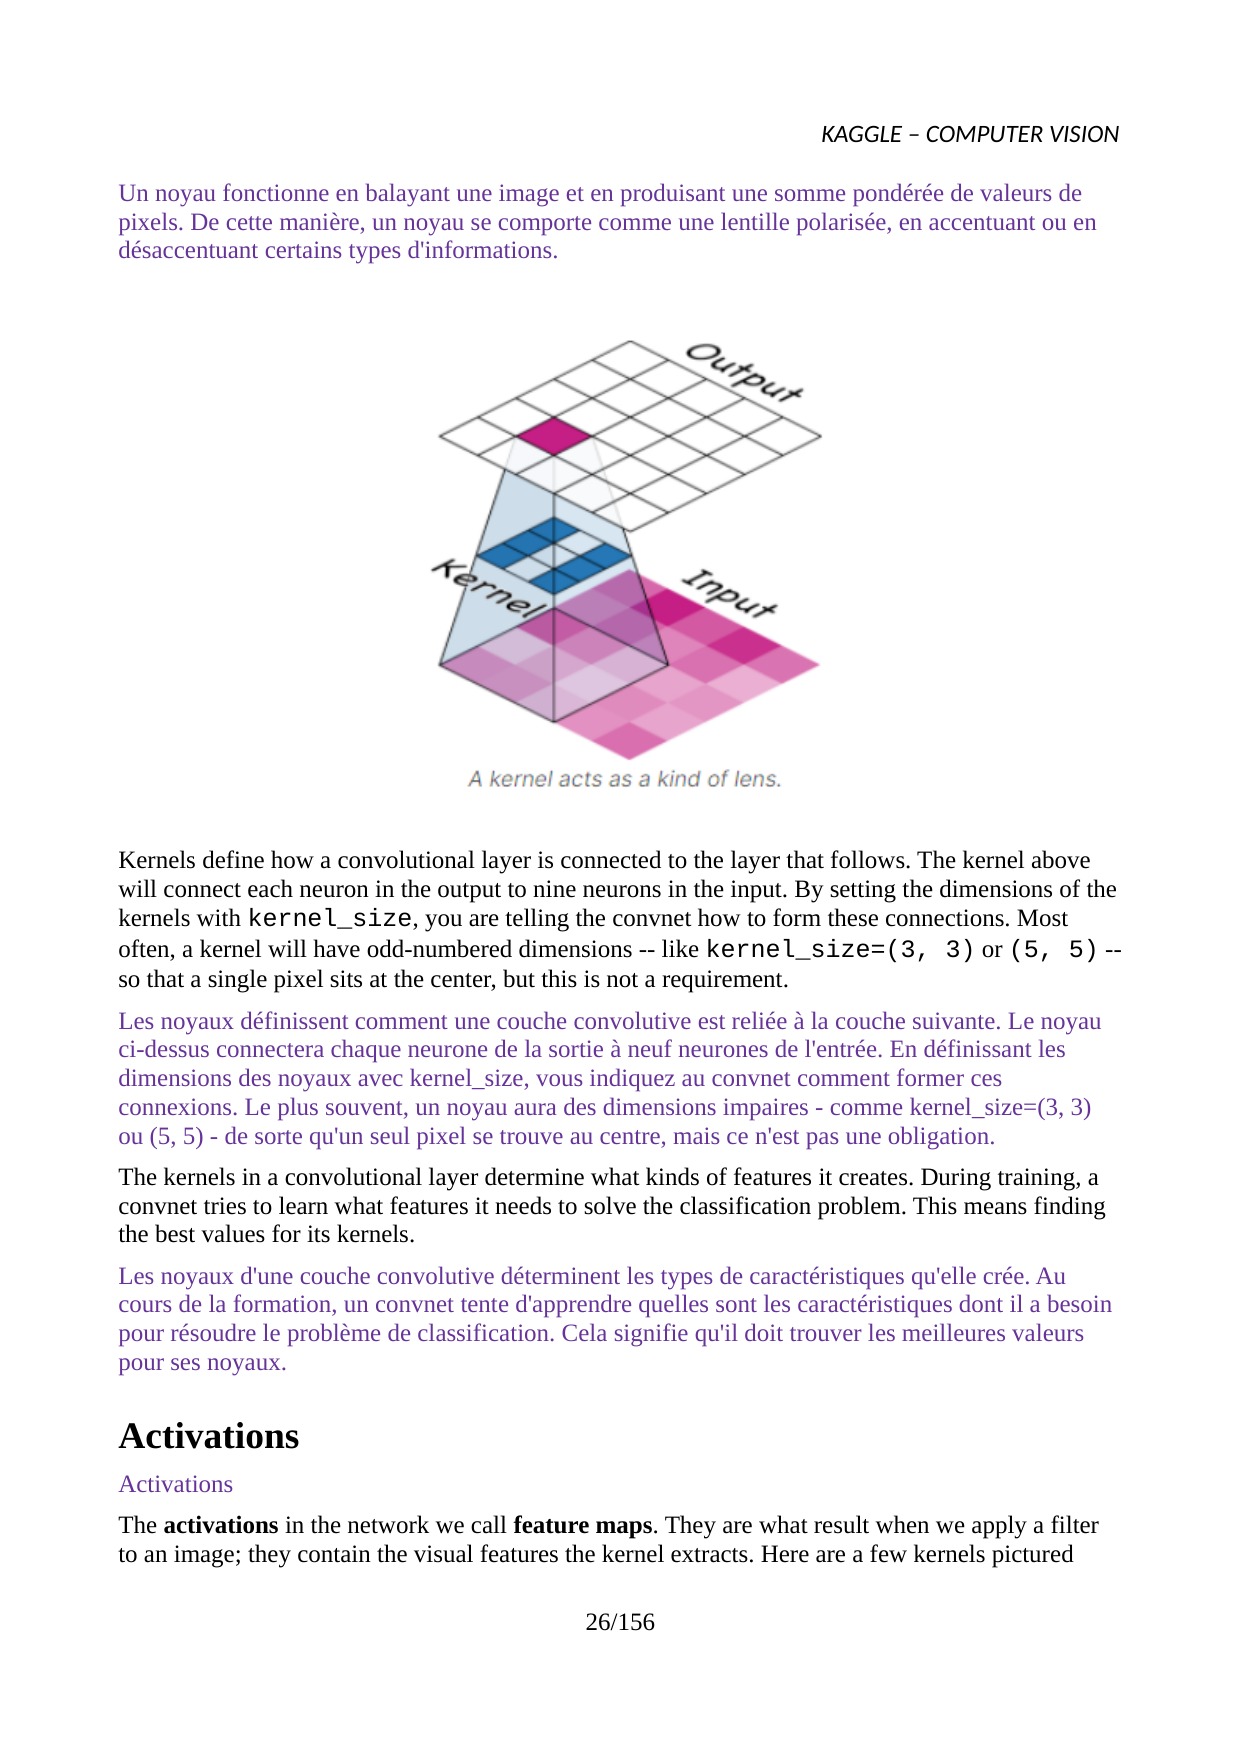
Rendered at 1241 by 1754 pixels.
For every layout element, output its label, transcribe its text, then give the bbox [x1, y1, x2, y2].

text Activations [118, 1469, 1122, 1498]
text The activations in the network we call feature maps. They are what result when we apply a filter to an image; they contain the visual features the kernel extracts. Here are a few kernels pictured [118, 1510, 1122, 1568]
text Les noyaux d'une couche convolutive déterminent les types de caractéristiques qu'elle crée. Au cours de la formation, un convnet tente d'apprendre quelles sont les caractéristiques dont il a besoin pour résoudre le problème de classification. Cela signifie qu'il doit trouver les meilleures valeurs pour ses noyaux. [118, 1261, 1122, 1376]
text The kernels in a convolutional layer determine what kinds of features it creates. During training, a convnet tries to learn what features it needs to solve the classification problem. This means finding the best values for its kernels. [118, 1162, 1122, 1248]
text Les noyaux définissent comment une couche convolutive est reliée à la couche suivante. Le noyau ci-dessus connectera chaque neurone de la sortie à neuf neurones de l'entrée. En définissant les dimensions des noyaux avec kernel_size, vous indiquez au convnet comment former ces connexions. Le plus souvent, un noyau aura des dimensions impaires - comme kernel_size=(3, 3) ou (5, 5) - de sorte qu'un seul pixel se trouve au centre, mais ce n'est pas une obligation. [118, 1006, 1122, 1149]
text Un noyau fonctionne en balayant une image et en produisant une somme pondérée de valeurs de pixels. De cette manière, un noyau se comporte comme une lentille polarisée, en accentuant ou en désaccentuant certains types d'informations. [118, 178, 1122, 264]
text Kernels define how a convolutional layer is connected to the layer that follows. The kernel above will connect each neuron in the output to nine neurons in the input. By setting the dimensions of the kernels with kernel_size, you are telling the convnet how to form these connections. Most often, a kernel will have odd-numbered dimensions -- like kernel_size=(3, 3) or (5, 5) -- so that a single pixel sits at the center, but this is not a requirement. [118, 845, 1122, 993]
subtitle Activations [118, 1413, 1122, 1456]
picture [374, 305, 866, 804]
